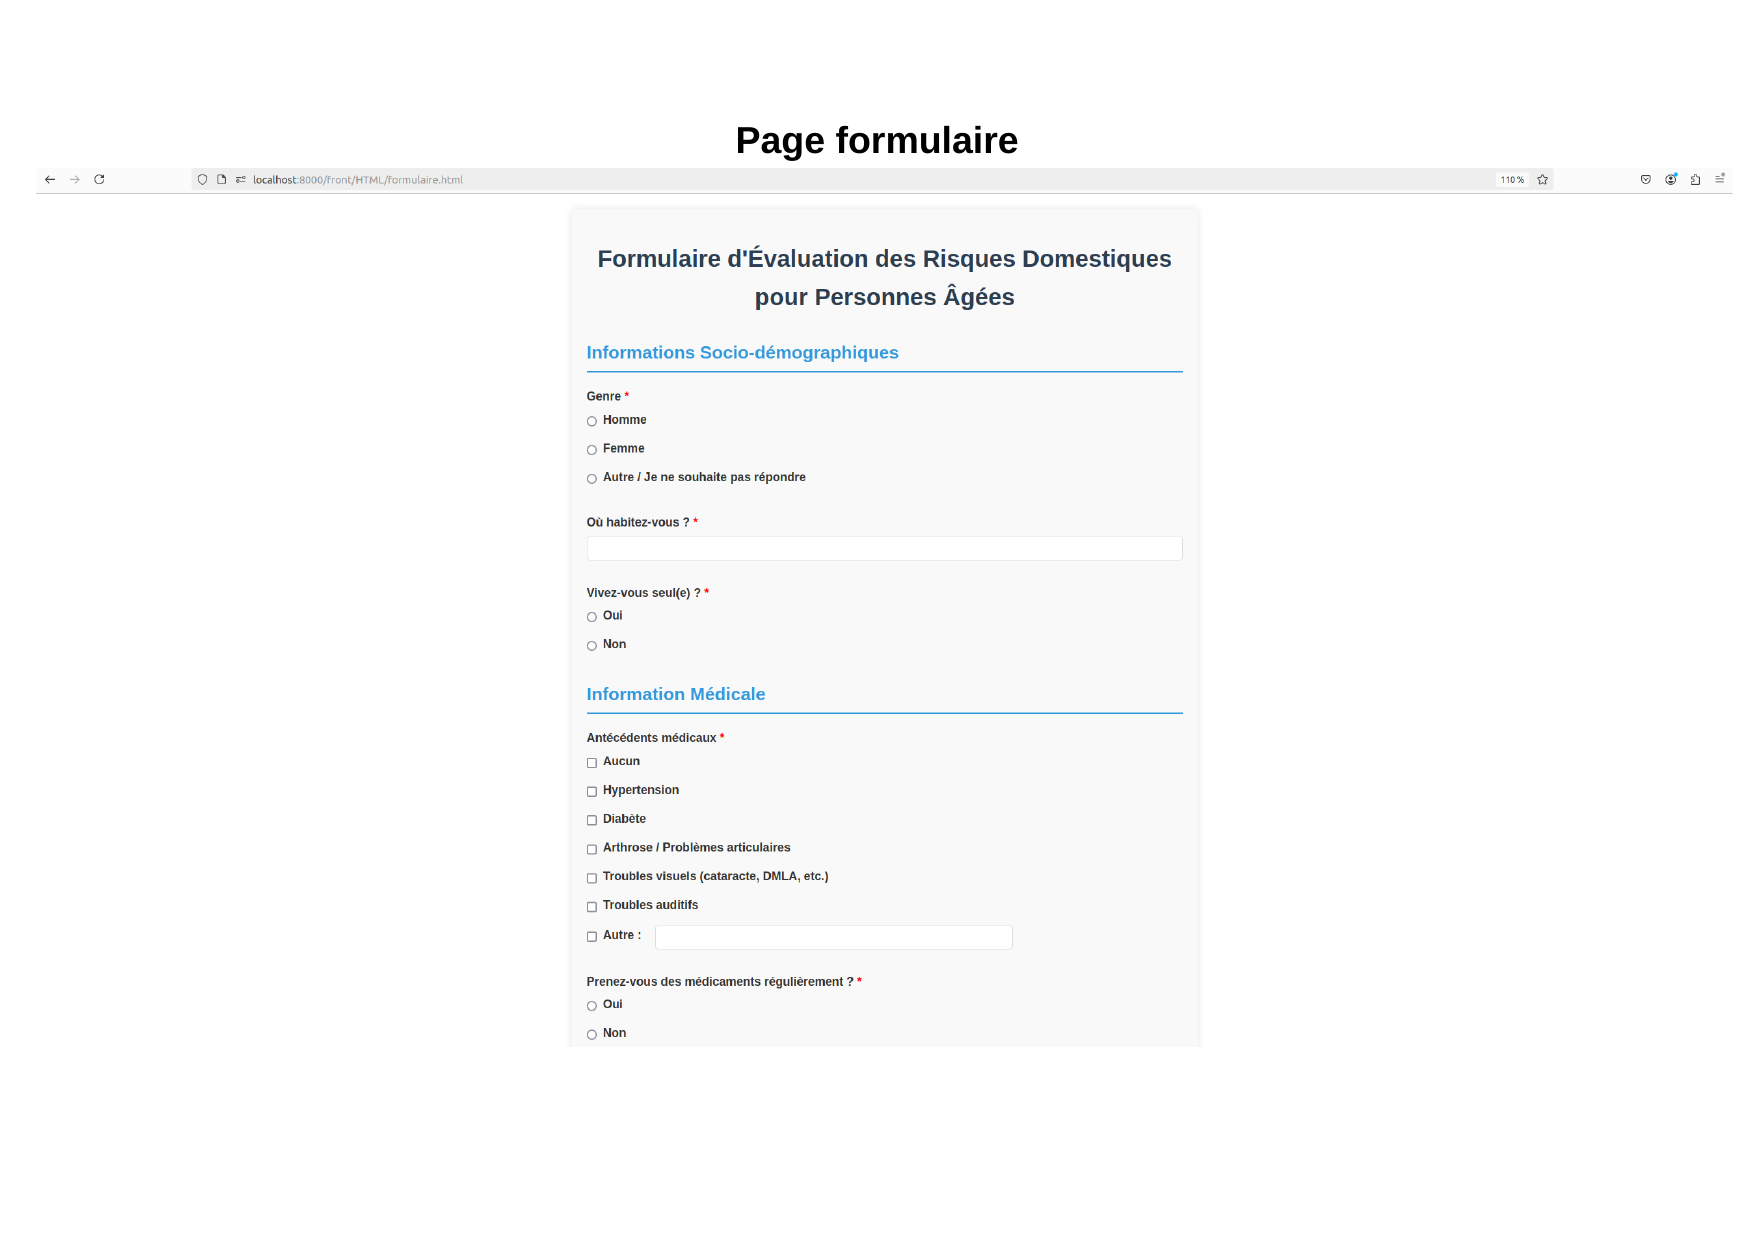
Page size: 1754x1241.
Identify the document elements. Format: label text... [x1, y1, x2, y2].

subtitle Page formulaire [118, 118, 1636, 161]
picture [36, 168, 1733, 1047]
